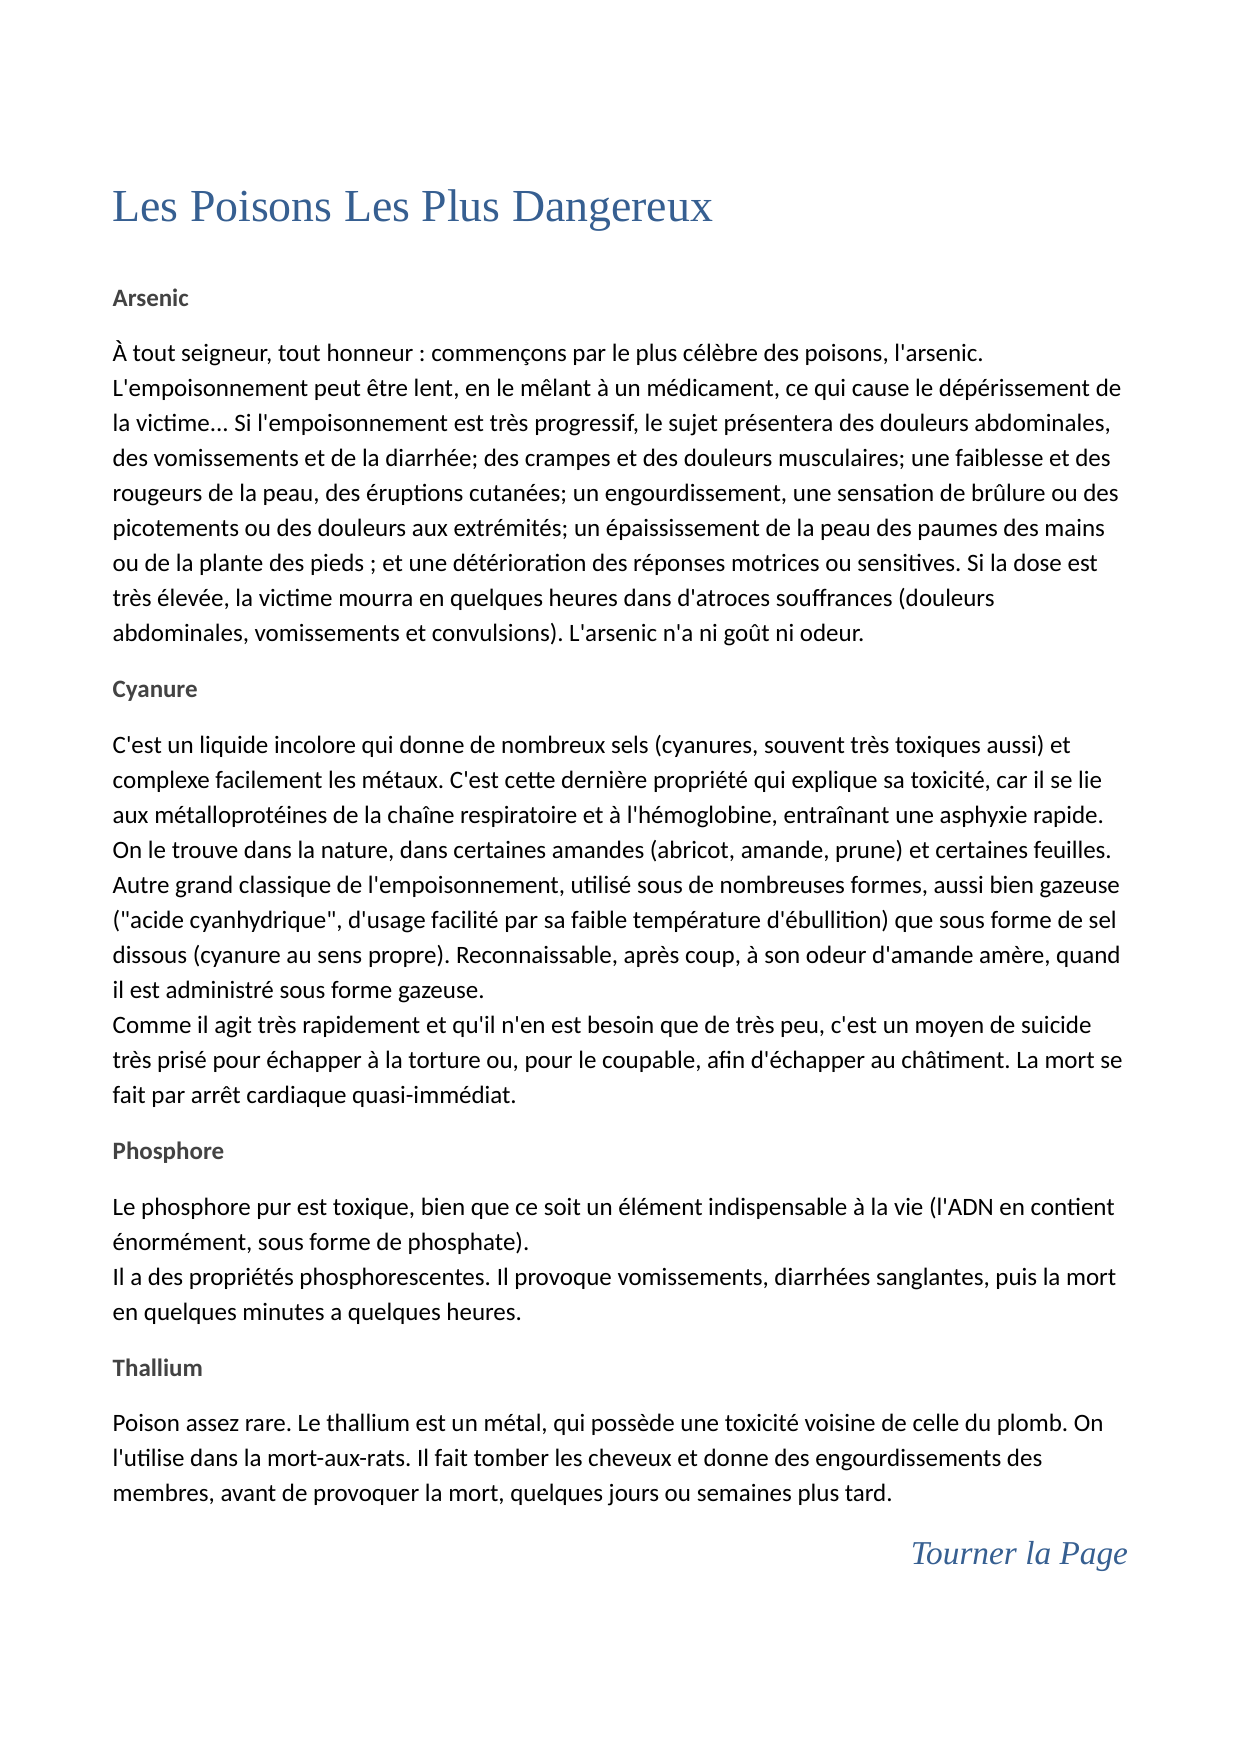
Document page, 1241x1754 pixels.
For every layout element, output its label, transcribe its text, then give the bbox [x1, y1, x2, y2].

text Le phosphore pur est toxique, bien que ce soit un élément indispensable à la vie (l'ADN en contient énormément, sous forme de phosphate). Il a des propriétés phosphorescentes. Il provoque vomissements, diarrhées sanglantes, puis la mort en quelques minutes a quelques heures. [112, 1191, 1128, 1326]
text Les Poisons Les Plus Dangereux [112, 179, 1128, 232]
text À tout seigneur, tout honneur : commençons par le plus célèbre des poisons, l'arsenic. L'empoisonnement peut être lent, en le mêlant à un médicament, ce qui cause le dépérissement de la victime... Si l'empoisonnement est très progressif, le sujet présentera des douleurs abdominales, des vomissements et de la diarrhée; des crampes et des douleurs musculaires; une faiblesse et des rougeurs de la peau, des éruptions cutanées; un engourdissement, une sensation de brûlure ou des picotements ou des douleurs aux extrémités; un épaississement de la peau des paumes des mains ou de la plante des pieds ; et une détérioration des réponses motrices ou sensitives. Si la dose est très élevée, la victime mourra en quelques heures dans d'atroces souffrances (douleurs abdominales, vomissements et convulsions). L'arsenic n'a ni goût ni odeur. [112, 337, 1128, 648]
text Phosphore [112, 1135, 1128, 1166]
text Cyanure [112, 673, 1128, 704]
text Tourner la Page [112, 1533, 1128, 1572]
text C'est un liquide incolore qui donne de nombreux sels (cyanures, souvent très toxiques aussi) et complexe facilement les métaux. C'est cette dernière propriété qui explique sa toxicité, car il se lie aux métalloprotéines de la chaîne respiratoire et à l'hémoglobine, entraînant une asphyxie rapide. On le trouve dans la nature, dans certaines amandes (abricot, amande, prune) et certaines feuilles. Autre grand classique de l'empoisonnement, utilisé sous de nombreuses formes, aussi bien gazeuse ("acide cyanhydrique", d'usage facilité par sa faible température d'ébullition) que sous forme de sel dissous (cyanure au sens propre). Reconnaissable, après coup, à son odeur d'amande amère, quand il est administré sous forme gazeuse. Comme il agit très rapidement et qu'il n'en est besoin que de très peu, c'est un moyen de suicide très prisé pour échapper à la torture ou, pour le coupable, afin d'échapper au châtiment. La mort se fait par arrêt cardiaque quasi-immédiat. [112, 729, 1128, 1110]
text Poison assez rare. Le thallium est un métal, qui possède une toxicité voisine de celle du plomb. On l'utilise dans la mort-aux-rats. Il fait tomber les cheveux et donne des engourdissements des membres, avant de provoquer la mort, quelques jours ou semaines plus tard. [112, 1407, 1128, 1508]
text Arsenic [112, 282, 1128, 312]
text Thallium [112, 1352, 1128, 1382]
